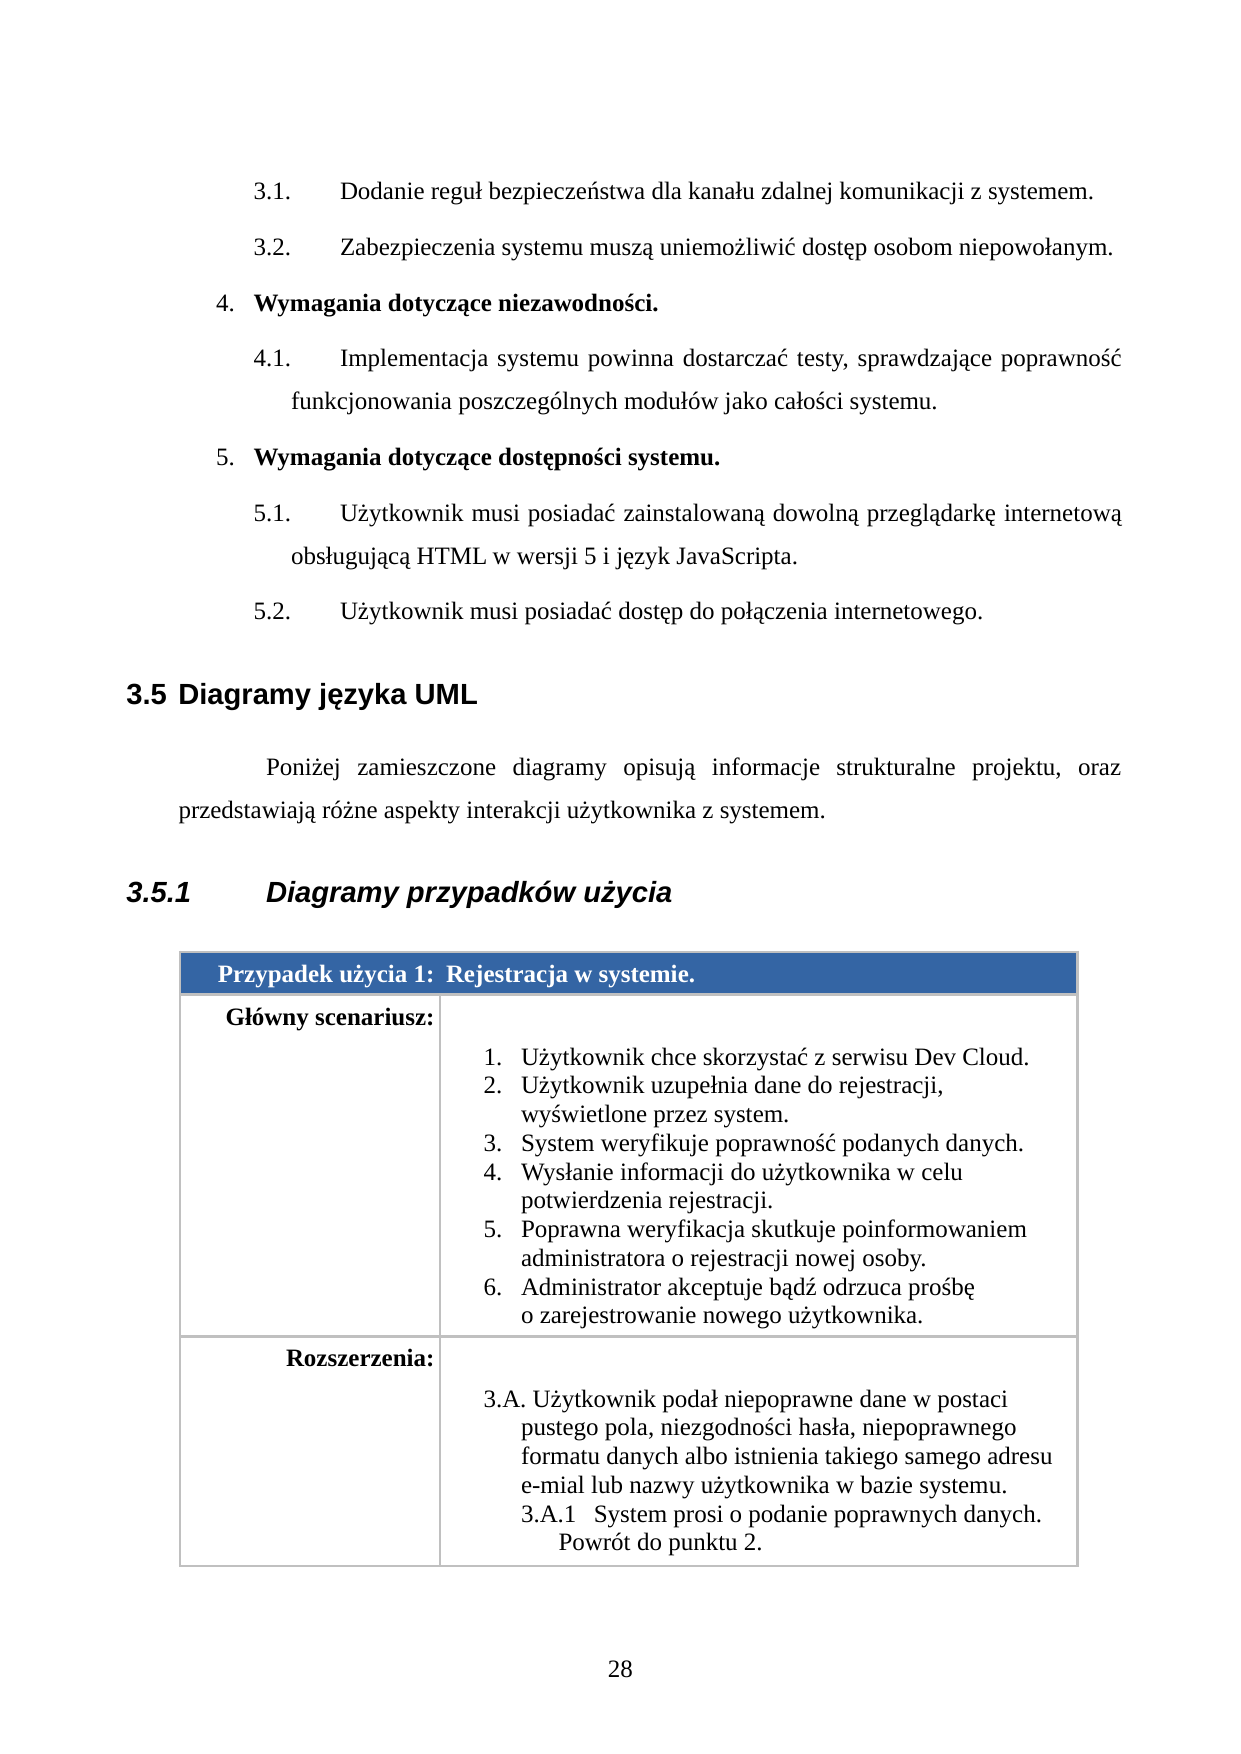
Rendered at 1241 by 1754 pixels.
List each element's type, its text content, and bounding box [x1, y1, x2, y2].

list Zabezpieczenia systemu muszą uniemożliwić dostęp osobom niepowołanym. [253, 232, 1122, 261]
list Użytkownik musi posiadać zainstalowaną dowolną przeglądarkę internetową obsługującą HTML w wersji 5 i język JavaScripta. [253, 498, 1122, 569]
table_cell Użytkownik chce skorzystać z serwisu Dev Cloud. Użytkownik uzupełnia dane do rejestracji, wyświetlone przez system. System weryfikuje poprawność podanych danych. Wysłanie informacji do użytkownika w celu potwierdzenia rejestracji. Poprawna weryfikacja skutkuje poinformowaniem administratora o rejestracji nowej osoby. Administrator akceptuje bądź odrzuca prośbę o zarejestrowanie nowego użytkownika. [441, 1036, 1076, 1335]
text Poniżej zamieszczone diagramy opisują informacje strukturalne projektu, oraz przedstawiają różne aspekty interakcji użytkownika z systemem. [178, 752, 1122, 824]
list Dodanie reguł bezpieczeństwa dla kanału zdalnej komunikacji z systemem. [253, 176, 1122, 205]
table_cell Główny scenariusz: [181, 996, 439, 1036]
table_cell Użytkownik podał niepoprawne dane w postaci pustego pola, niezgodności hasła, niepoprawnego formatu danych albo istnienia takiego samego adresu e-mial lub nazwy użytkownika w bazie systemu. System prosi o podanie poprawnych danych. Powrót do punktu 2. [441, 1378, 1076, 1564]
list Wymagania dotyczące niezawodności. [216, 288, 1122, 316]
subtitle Diagramy przypadków użycia [118, 875, 1122, 909]
list Implementacja systemu powinna dostarczać testy, sprawdzające poprawność funkcjonowania poszczególnych modułów jako całości systemu. [253, 343, 1122, 415]
table_cell [181, 1036, 439, 1335]
list Użytkownik musi posiadać dostęp do połączenia internetowego. [253, 596, 1122, 625]
table_header Przypadek użycia 1: [181, 953, 440, 993]
table_cell Rozszerzenia: [181, 1338, 439, 1378]
table_cell [441, 1338, 1076, 1378]
list Wymagania dotyczące dostępności systemu. [216, 442, 1122, 471]
table_cell [181, 1378, 439, 1564]
subtitle Diagramy języka UML [118, 677, 1122, 710]
table_cell [441, 996, 1076, 1036]
table_header Rejestracja w systemie. [440, 953, 1076, 993]
